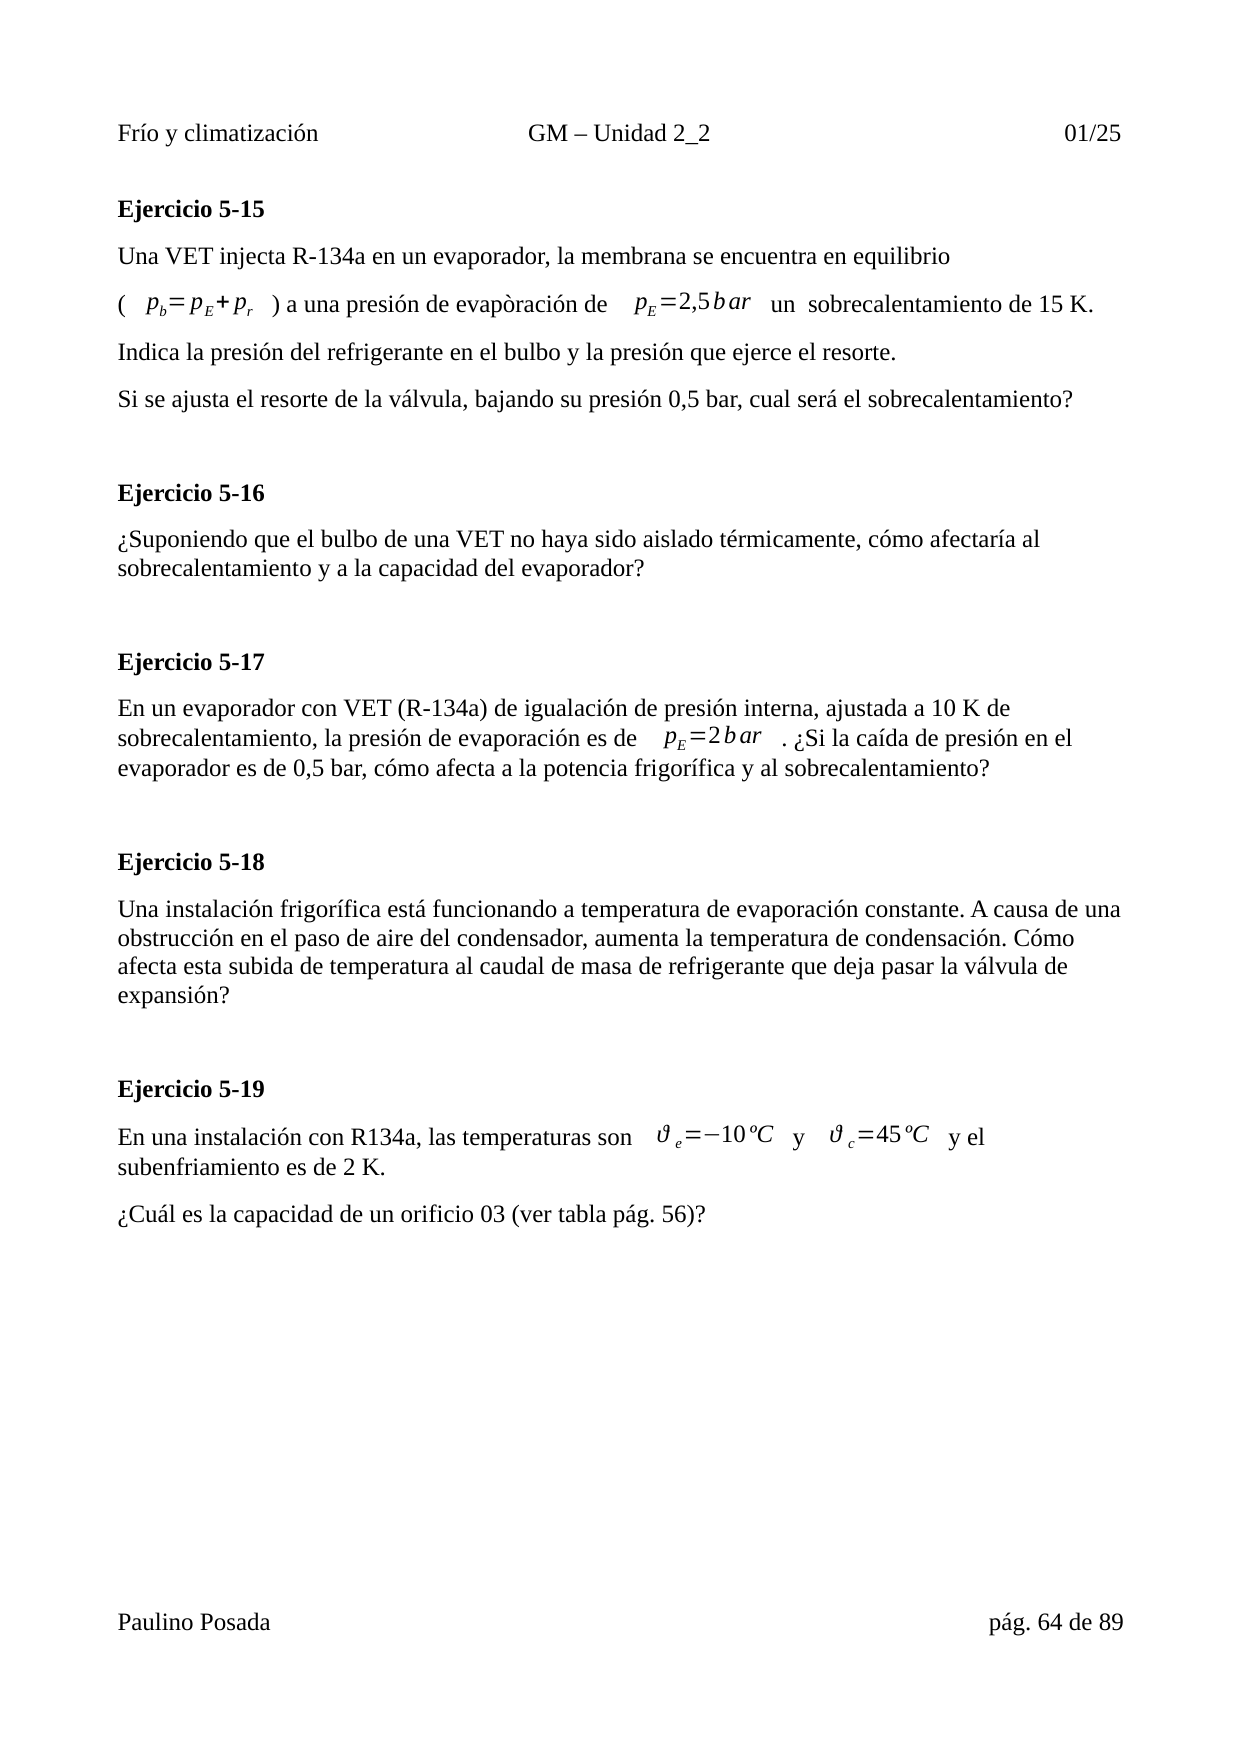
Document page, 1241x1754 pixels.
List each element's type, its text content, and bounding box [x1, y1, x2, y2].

text Ejercicio 5-15 [117, 194, 1123, 223]
text ¿Cuál es la capacidad de un orificio 03 (ver tabla pág. 56)? [117, 1199, 1123, 1227]
text Ejercicio 5-16 [117, 478, 1123, 506]
text Ejercicio 5-19 [117, 1074, 1123, 1102]
text Una VET injecta R-134a en un evaporador, la membrana se encuentra en equilibrio [117, 241, 1123, 270]
text Indica la presión del refrigerante en el bulbo y la presión que ejerce el resorte. [117, 337, 1123, 366]
text En una instalación con R134a, las temperaturas son y y el subenfriamiento es de 2 K. [117, 1120, 1123, 1181]
text Una instalación frigorífica está funcionando a temperatura de evaporación constante. A causa de una obstrucción en el paso de aire del condensador, aumenta la temperatura de condensación. Cómo afecta esta subida de temperatura al caudal de masa de refrigerante que deja pasar la válvula de expansión? [117, 894, 1123, 1009]
text Si se ajusta el resorte de la válvula, bajando su presión 0,5 bar, cual será el sobrecalentamiento? [117, 384, 1123, 413]
text Ejercicio 5-18 [117, 847, 1123, 876]
text En un evaporador con VET (R-134a) de igualación de presión interna, ajustada a 10 K de sobrecalentamiento, la presión de evaporación es de . ¿Si la caída de presión en el evaporador es de 0,5 bar, cómo afecta a la potencia frigorífica y al sobrecalentamiento? [117, 693, 1123, 782]
text () a una presión de evapòración de un sobrecalentamiento de 15 K. [117, 288, 1123, 319]
text Ejercicio 5-17 [117, 647, 1123, 675]
text ¿Suponiendo que el bulbo de una VET no haya sido aislado térmicamente, cómo afectaría al sobrecalentamiento y a la capacidad del evaporador? [117, 524, 1123, 582]
